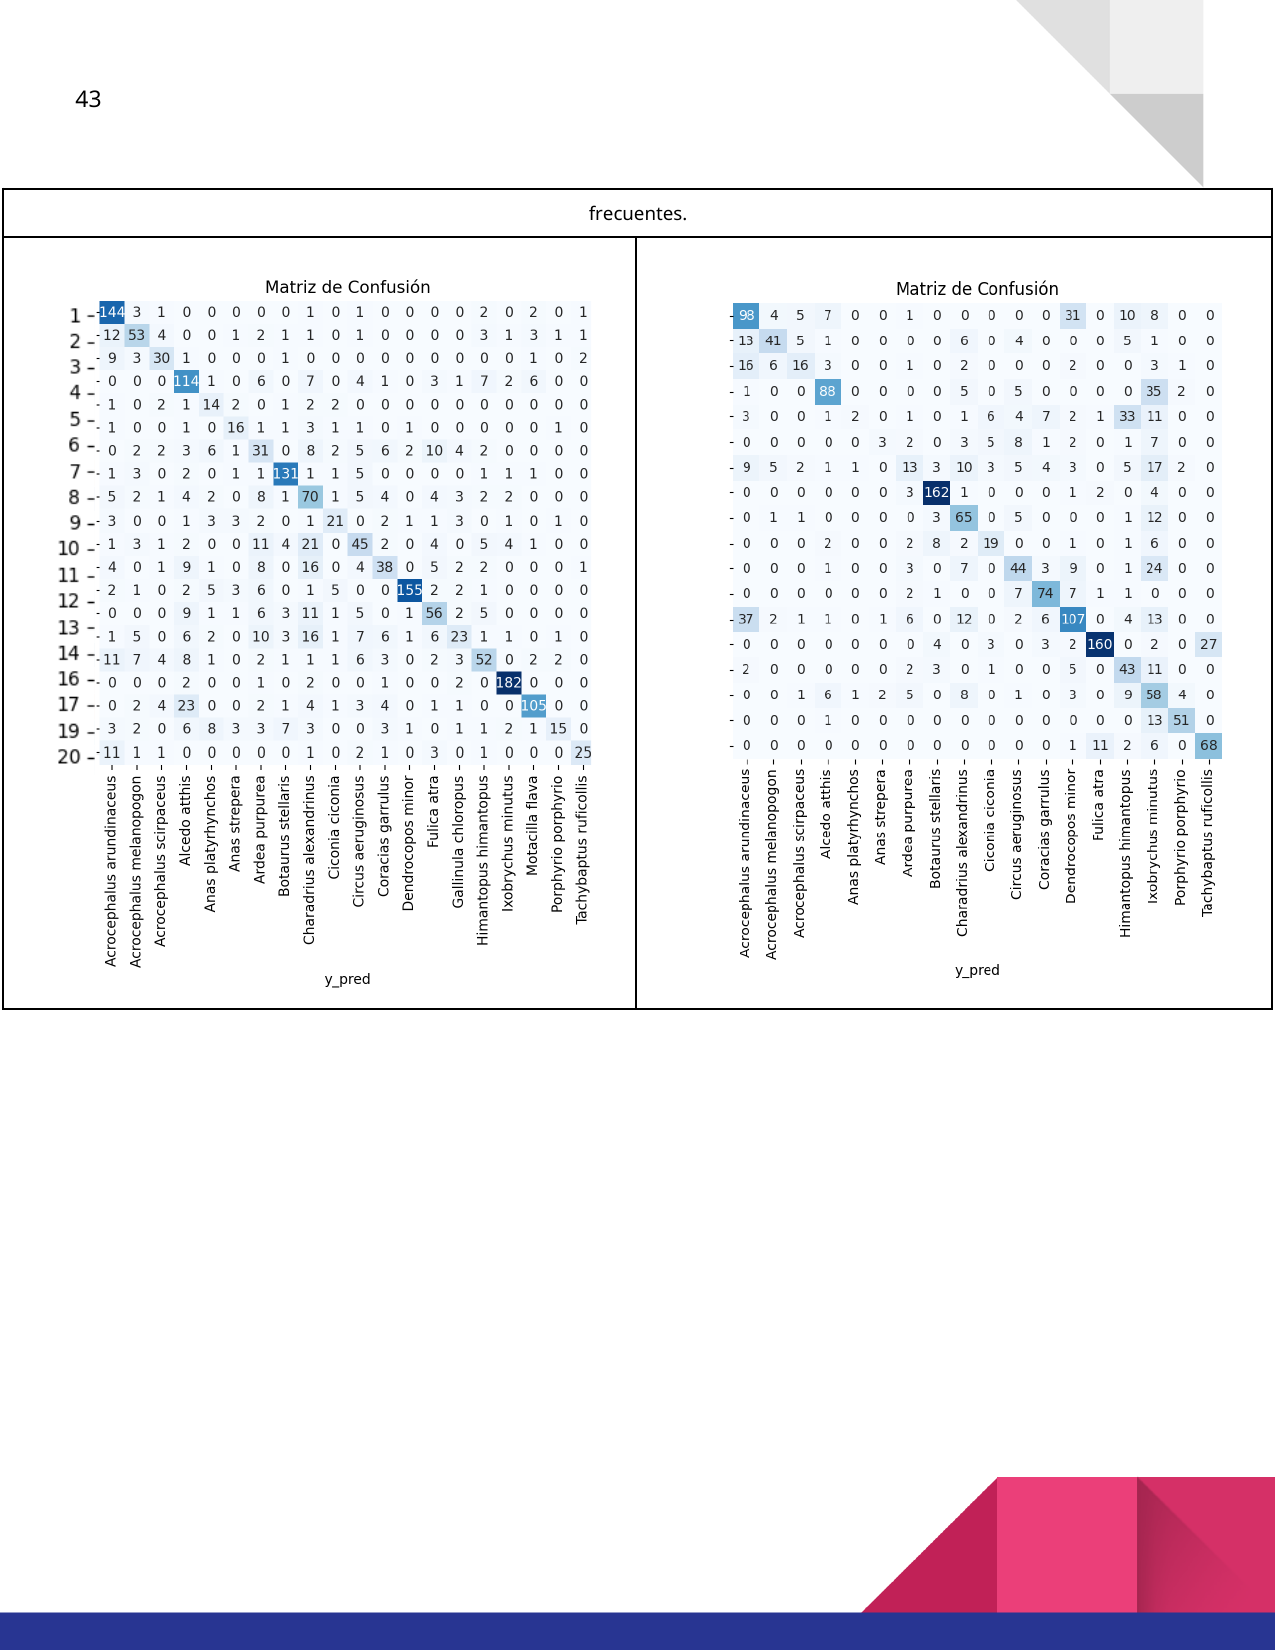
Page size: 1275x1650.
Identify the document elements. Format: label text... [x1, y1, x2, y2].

picture [729, 269, 1222, 979]
table_cell frecuentes. [4, 190, 1271, 236]
picture [96, 269, 592, 997]
table_cell [4, 238, 635, 1007]
picture [0, 1475, 1275, 1650]
table_cell [637, 238, 1271, 1007]
picture [1015, 0, 1204, 188]
picture [57, 301, 70, 775]
